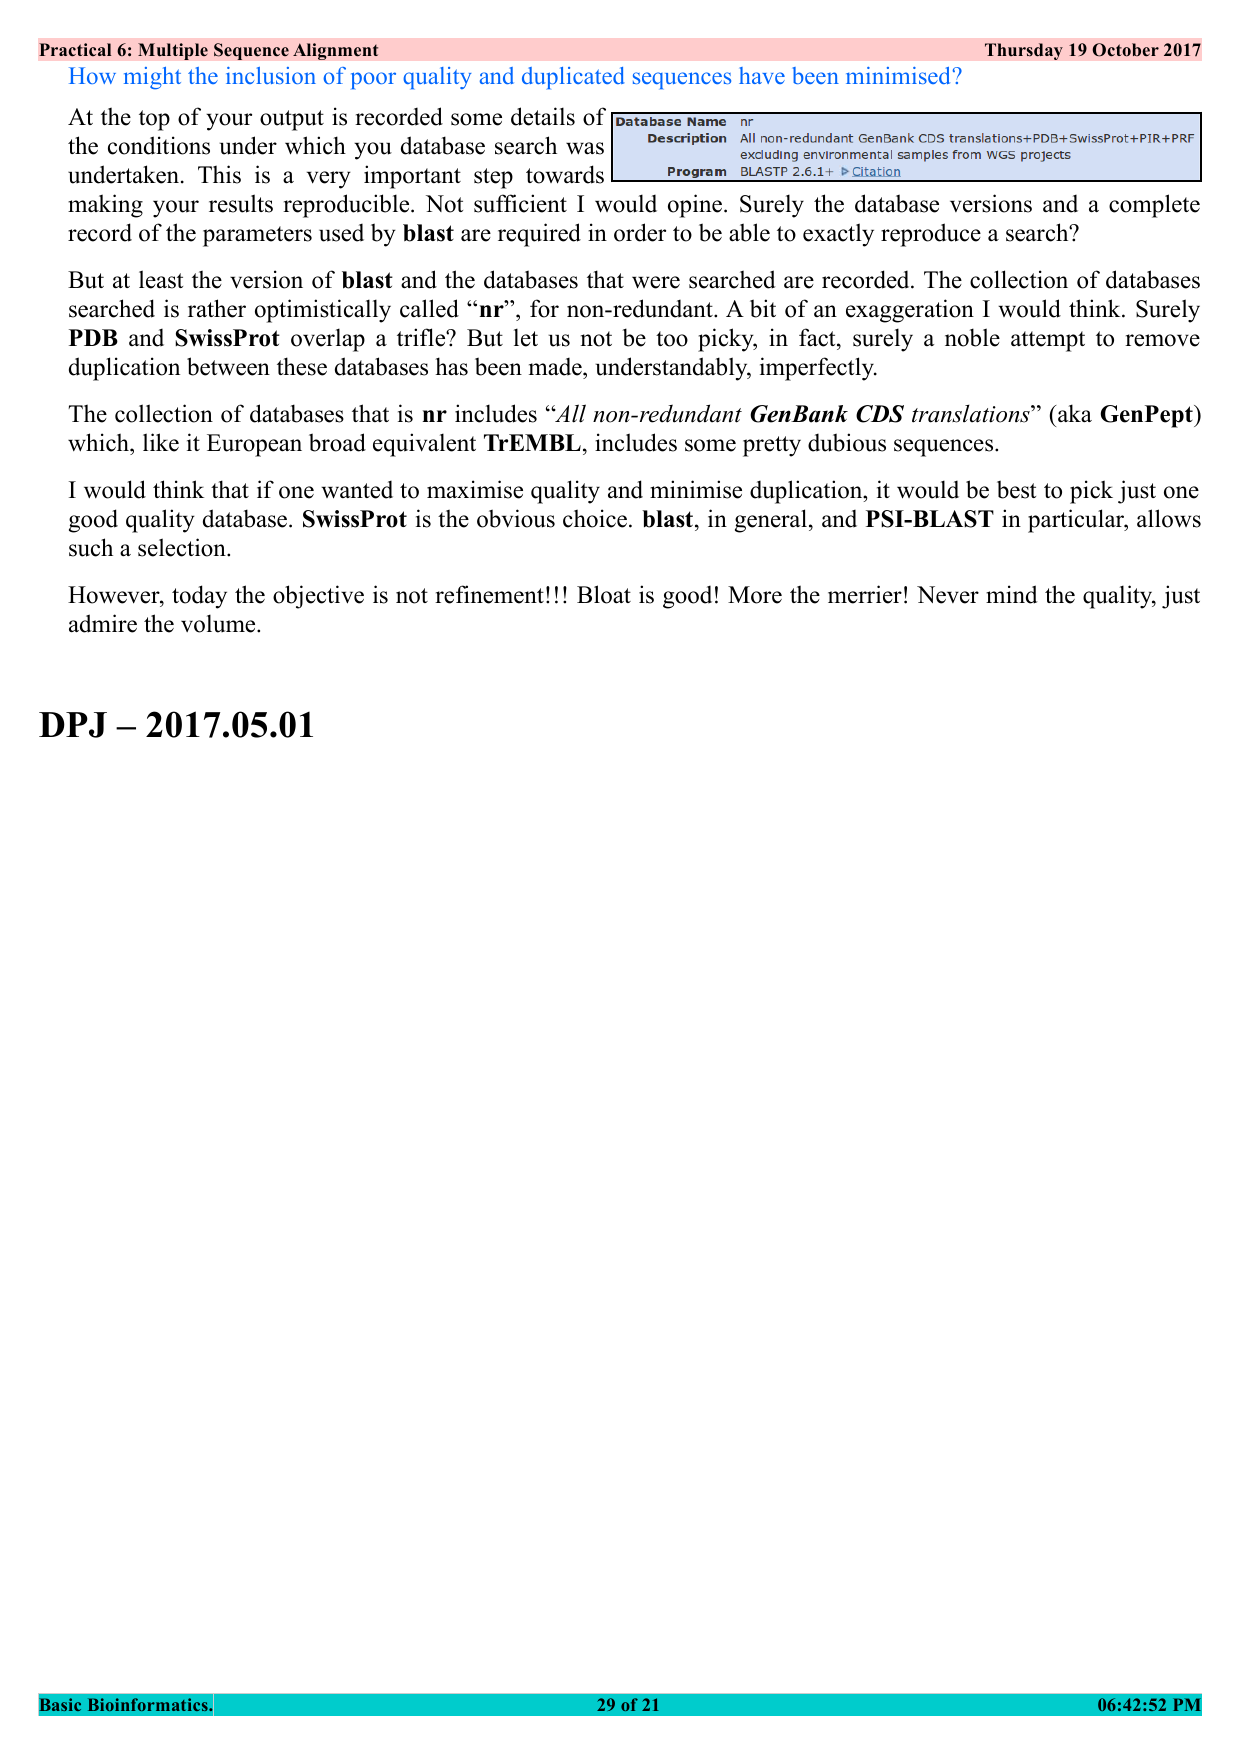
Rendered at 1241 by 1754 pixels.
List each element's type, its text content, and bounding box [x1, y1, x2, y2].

text At the top of your output is recorded some details of the conditions under which you database search was undertaken. This is a very important step towards making your results reproducible. Not sufficient I would opine. Surely the database versions and a complete record of the parameters used by blast are required in order to be able to exactly reproduce a search? [68, 102, 1202, 247]
text The collection of databases that is nr includes “All non-redundant GenBank CDS translations” (aka GenPept) which, like it European broad equivalent TrEMBL, includes some pretty dubious sequences. [68, 399, 1202, 457]
picture [613, 114, 1200, 180]
text I would think that if one wanted to maximise quality and minimise duplication, it would be best to pick just one good quality database. SwissProt is the obvious choice. blast, in general, and PSI-BLAST in particular, allows such a selection. [68, 475, 1202, 562]
text But at least the version of blast and the databases that were searched are recorded. The collection of databases searched is rather optimistically called “nr”, for non-redundant. A bit of an exaggeration I would think. Surely PDB and SwissProt overlap a trifle? But let us not be too picky, in fact, surely a noble attempt to remove duplication between these databases has been made, understandably, imperfectly. [68, 265, 1202, 381]
text However, today the objective is not refinement!!! Bloat is good! More the merrier! Never mind the quality, just admire the volume. [68, 580, 1202, 638]
text DPJ – 2017.05.01 [38, 702, 1202, 745]
text How might the inclusion of poor quality and duplicated sequences have been minimised? [68, 61, 1202, 89]
